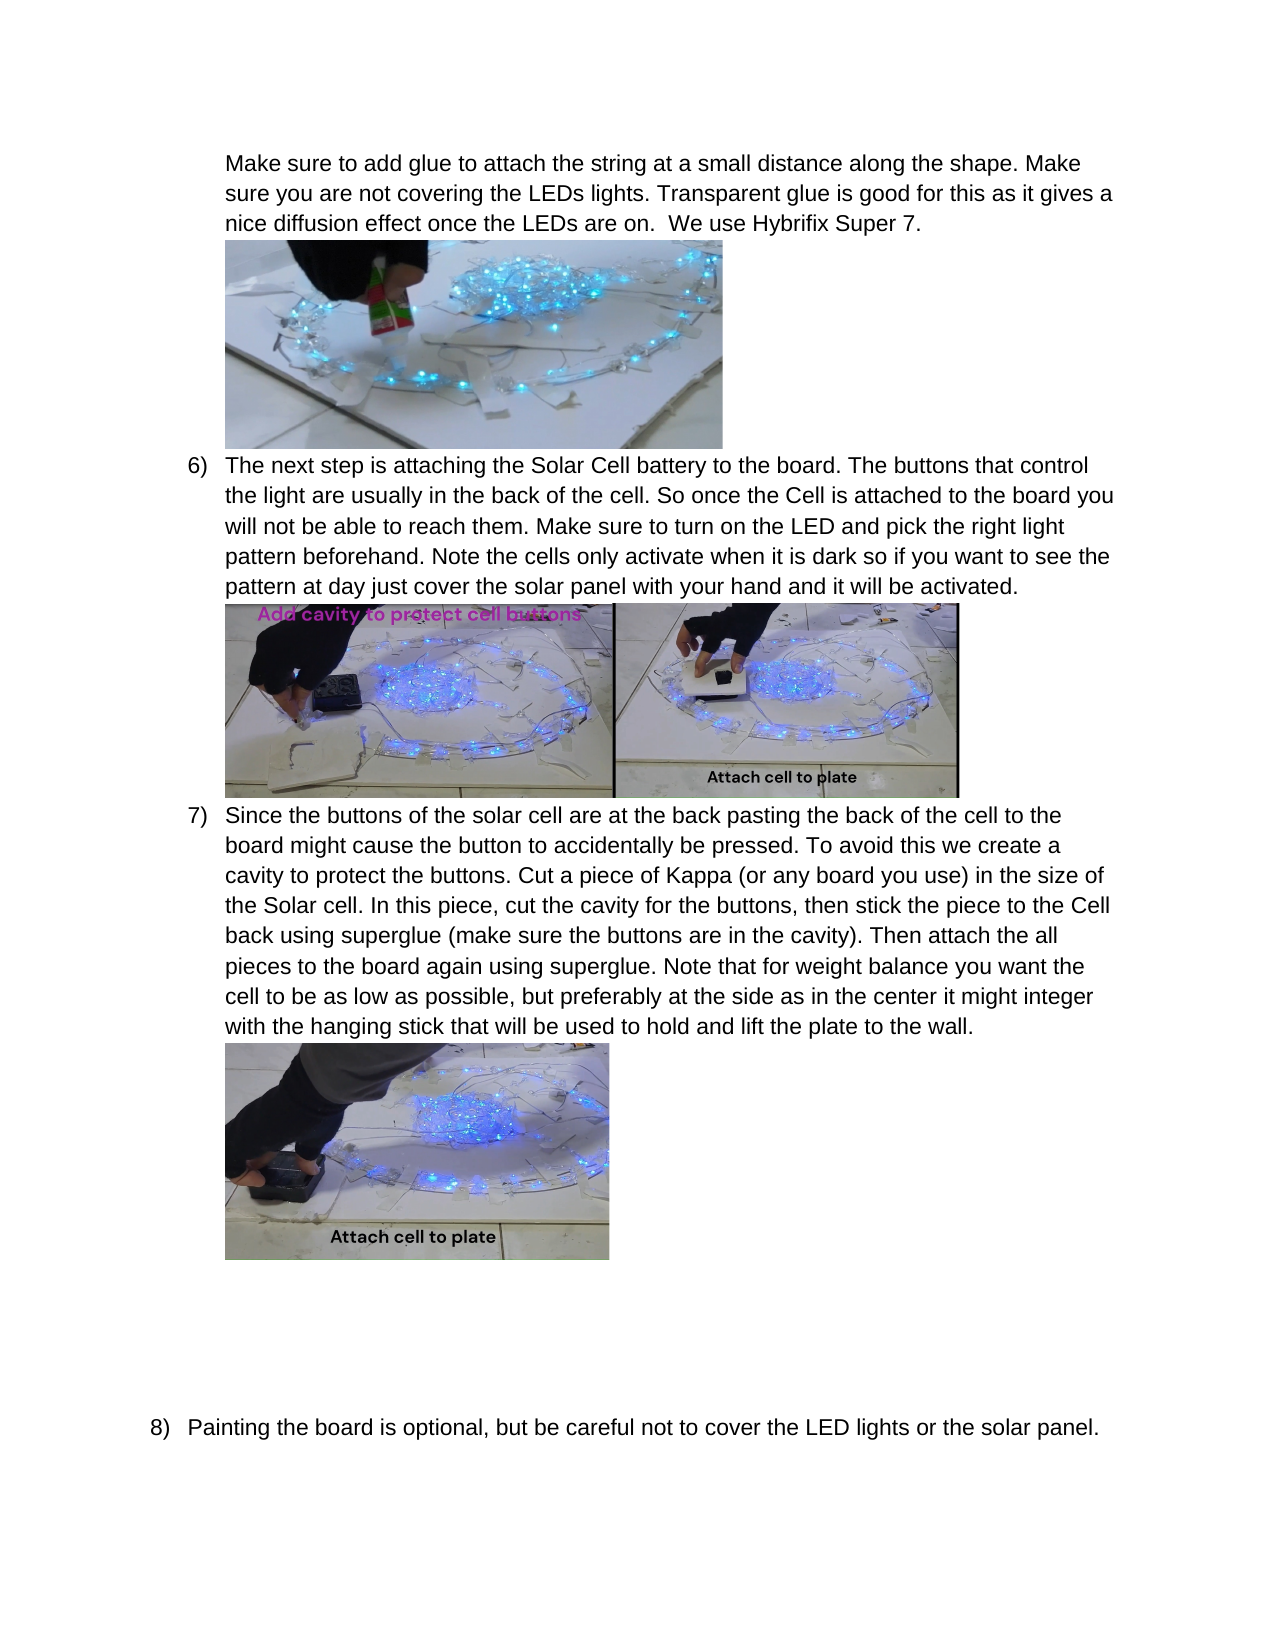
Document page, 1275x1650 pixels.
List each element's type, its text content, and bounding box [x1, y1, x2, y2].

list The next step is attaching the Solar Cell battery to the board. The buttons that control the light are usually in the back of the cell. So once the Cell is attached to the board you will not be able to reach them. Make sure to turn on the LED and pick the right light pattern beforehand. Note the cells only activate when it is dark so if you want to see the pattern at day just cover the solar panel with your hand and it will be activated. [187, 452, 1125, 798]
list Make sure to add glue to attach the string at a small distance along the shape. Make sure you are not covering the LEDs lights. Transparent glue is good for this as it gives a nice diffusion effect once the LEDs are on. We use Hybrifix Super 7. [187, 150, 1125, 448]
list Since the buttons of the solar cell are at the back pasting the back of the cell to the board might cause the button to accidentally be pressed. To avoid this we create a cavity to protect the buttons. Cut a piece of Kappa (or any board you use) in the size of the Solar cell. In this piece, cut the cavity for the buttons, then stick the piece to the Cell back using superglue (make sure the buttons are in the cavity). Then attach the all pieces to the board again using superglue. Note that for weight balance you want the cell to be as low as possible, but preferably at the side as in the center it might integer with the hanging stick that will be used to hold and lift the plate to the wall. [187, 802, 1125, 1259]
list Painting the board is optional, but be careful not to cover the LED lights or the solar panel. [150, 1414, 1125, 1441]
picture [225, 603, 960, 798]
picture [225, 240, 723, 449]
picture [225, 1043, 610, 1260]
